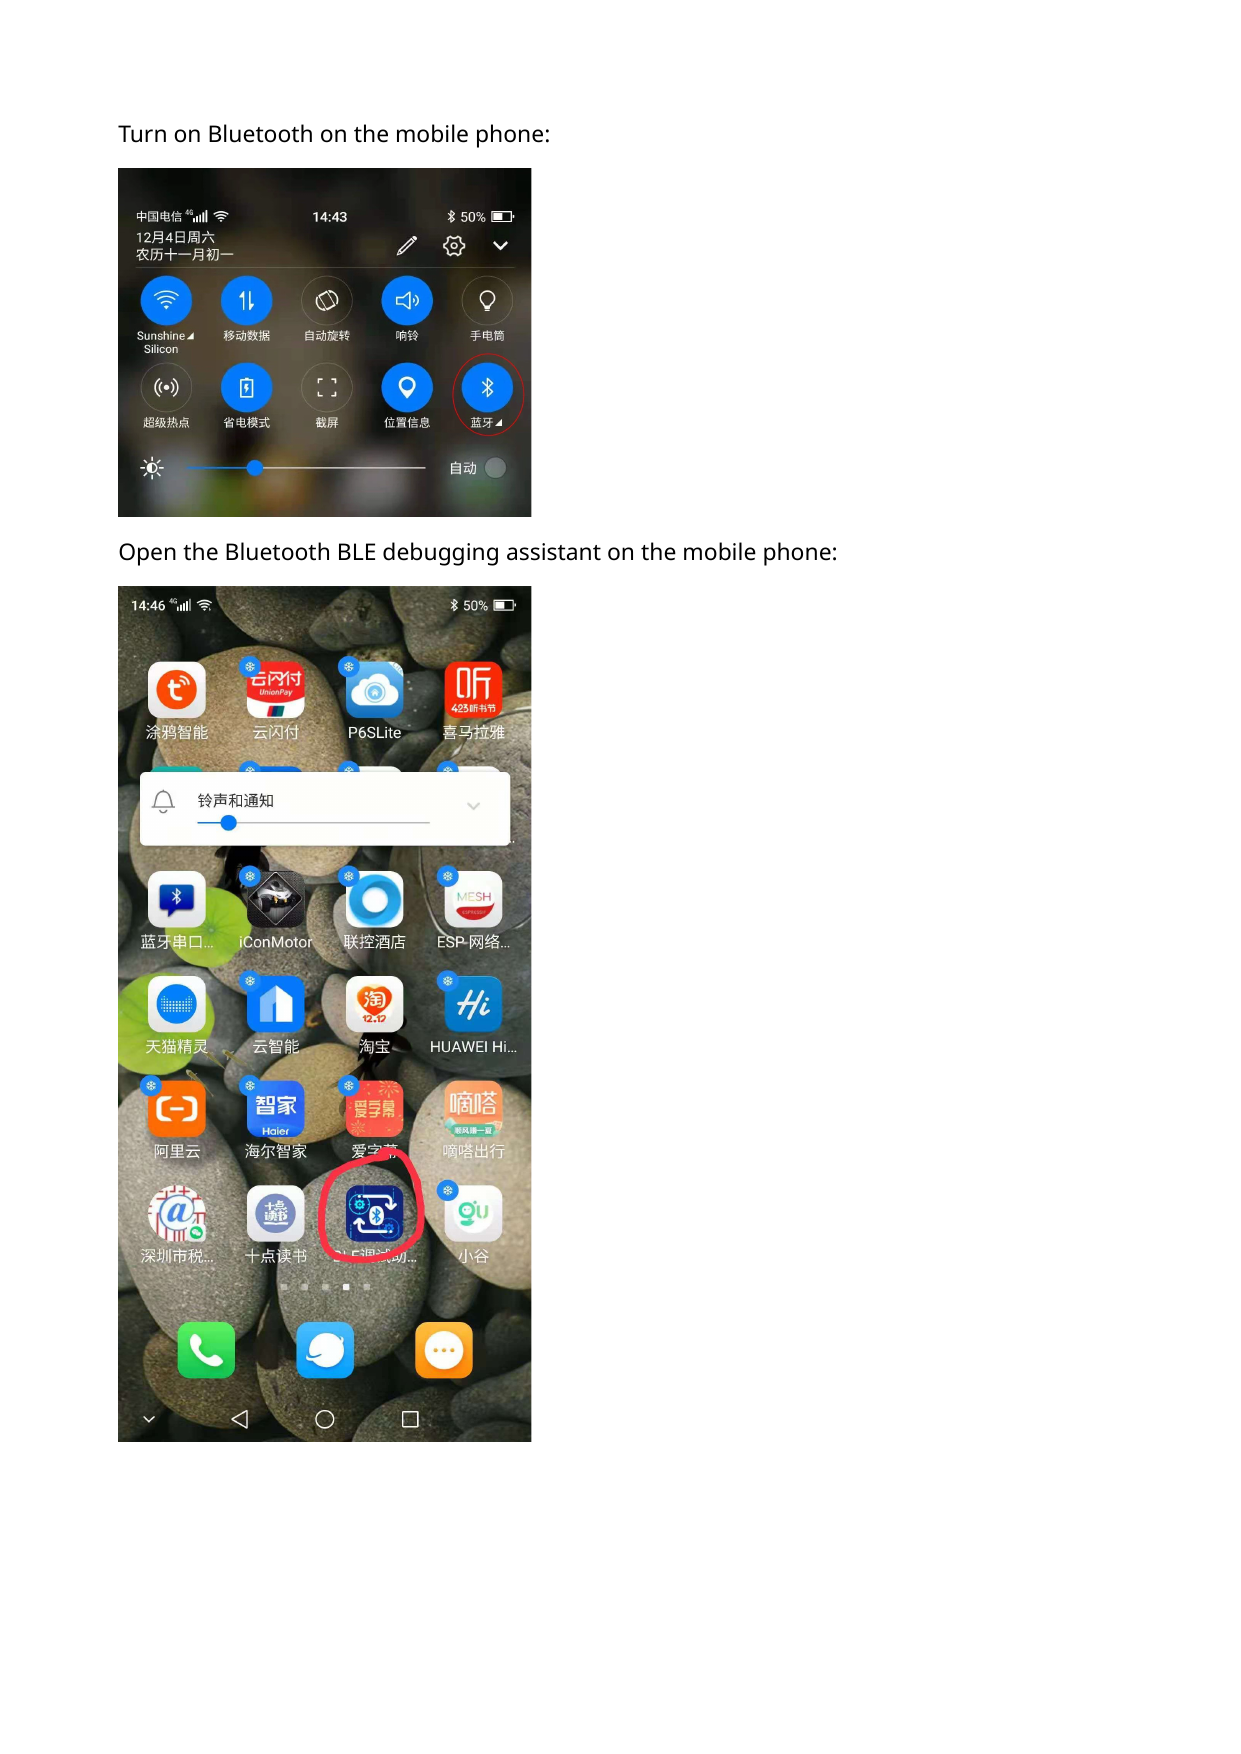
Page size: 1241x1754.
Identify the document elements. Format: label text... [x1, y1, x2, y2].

text Turn on Bluetooth on the mobile phone: [118, 118, 1122, 149]
picture [118, 586, 532, 1442]
text Open the Bluetooth BLE debugging assistant on the mobile phone: [118, 536, 1122, 567]
picture [118, 168, 532, 517]
